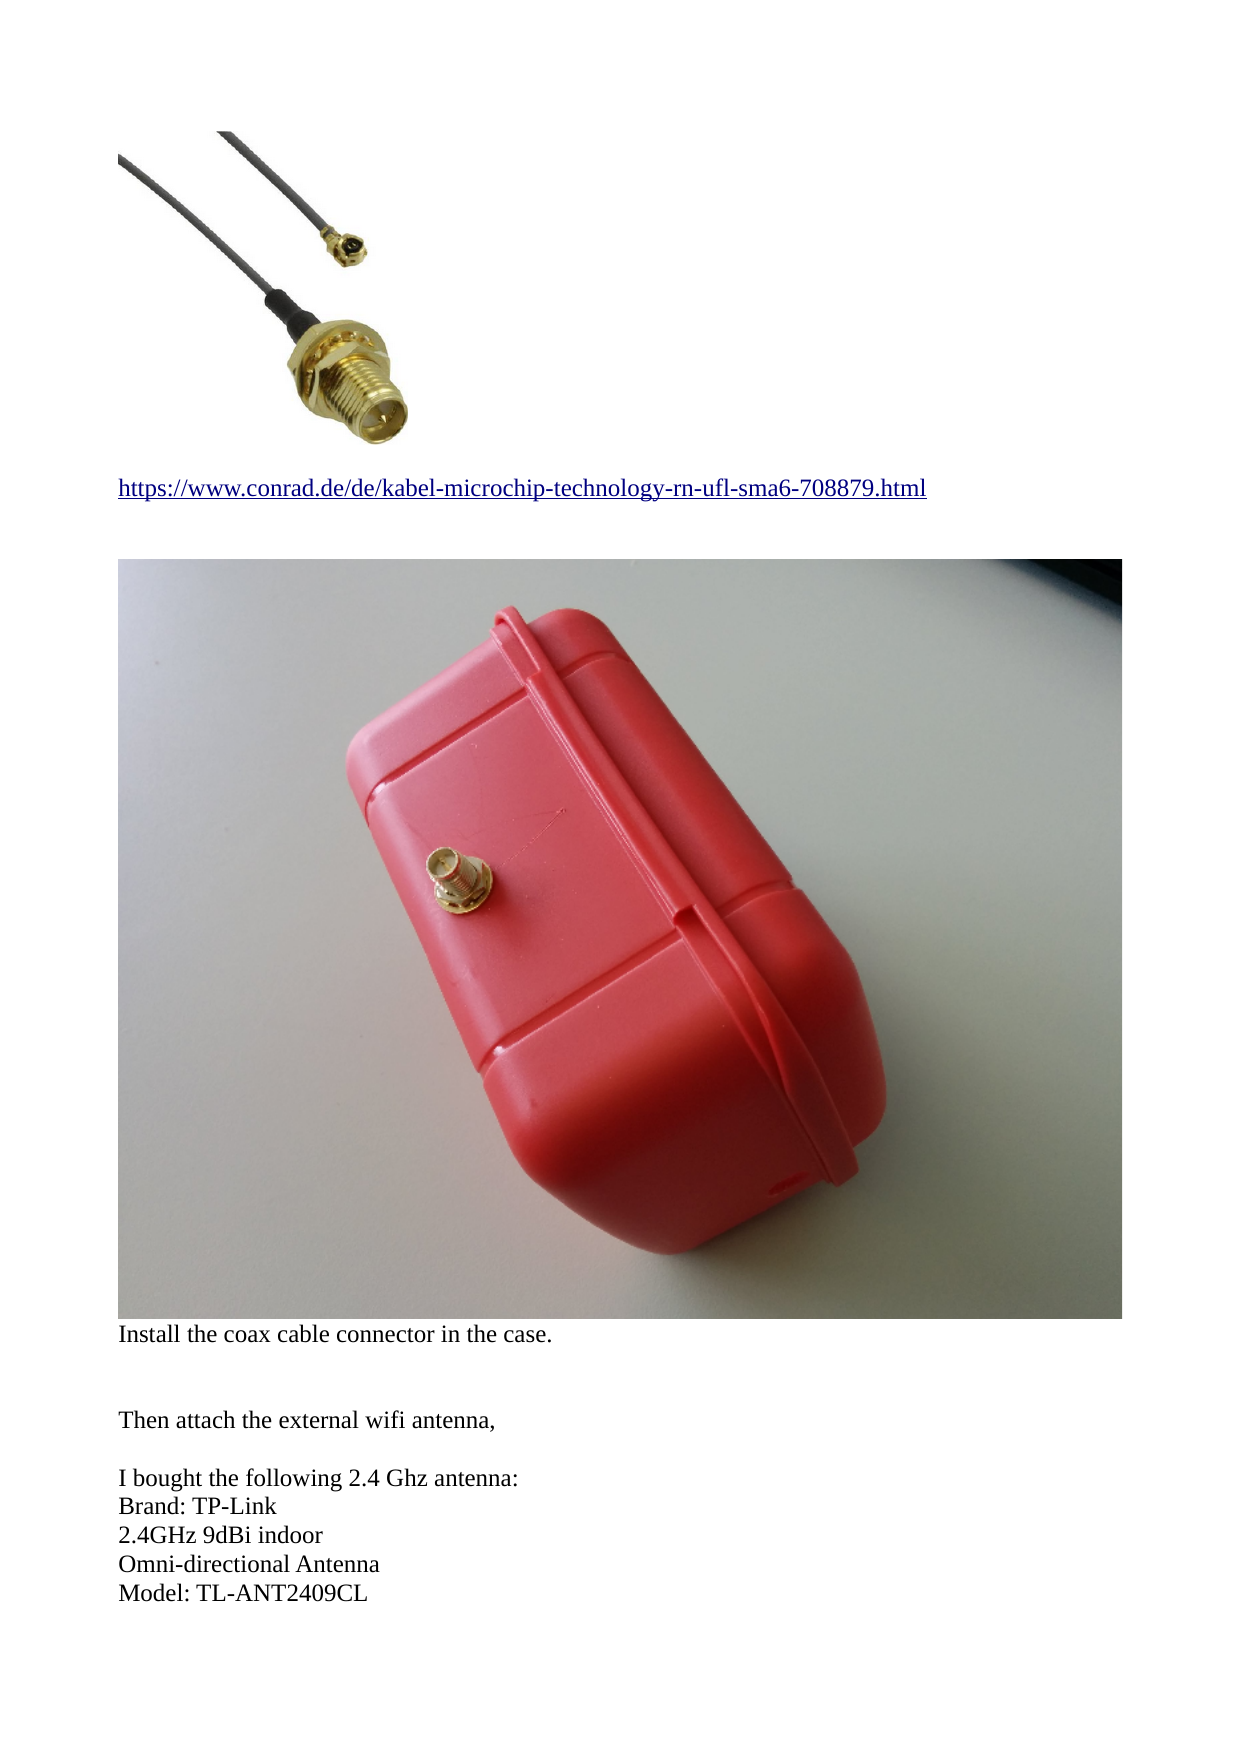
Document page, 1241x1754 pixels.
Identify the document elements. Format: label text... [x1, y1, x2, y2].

text Brand: TP-Link 2.4GHz 9dBi indoor Omni-directional Antenna Model: TL-ANT2409CL [118, 1491, 1122, 1606]
text I bought the following 2.4 Ghz antenna: [118, 1463, 1122, 1491]
picture [118, 118, 448, 473]
picture [118, 559, 1123, 1319]
text https://www.conrad.de/de/kabel-microchip-technology-rn-ufl-sma6-708879.html [118, 118, 1122, 502]
text Install the coax cable connector in the case. [118, 1319, 1122, 1348]
text Then attach the external wifi antenna, [118, 1405, 1122, 1434]
